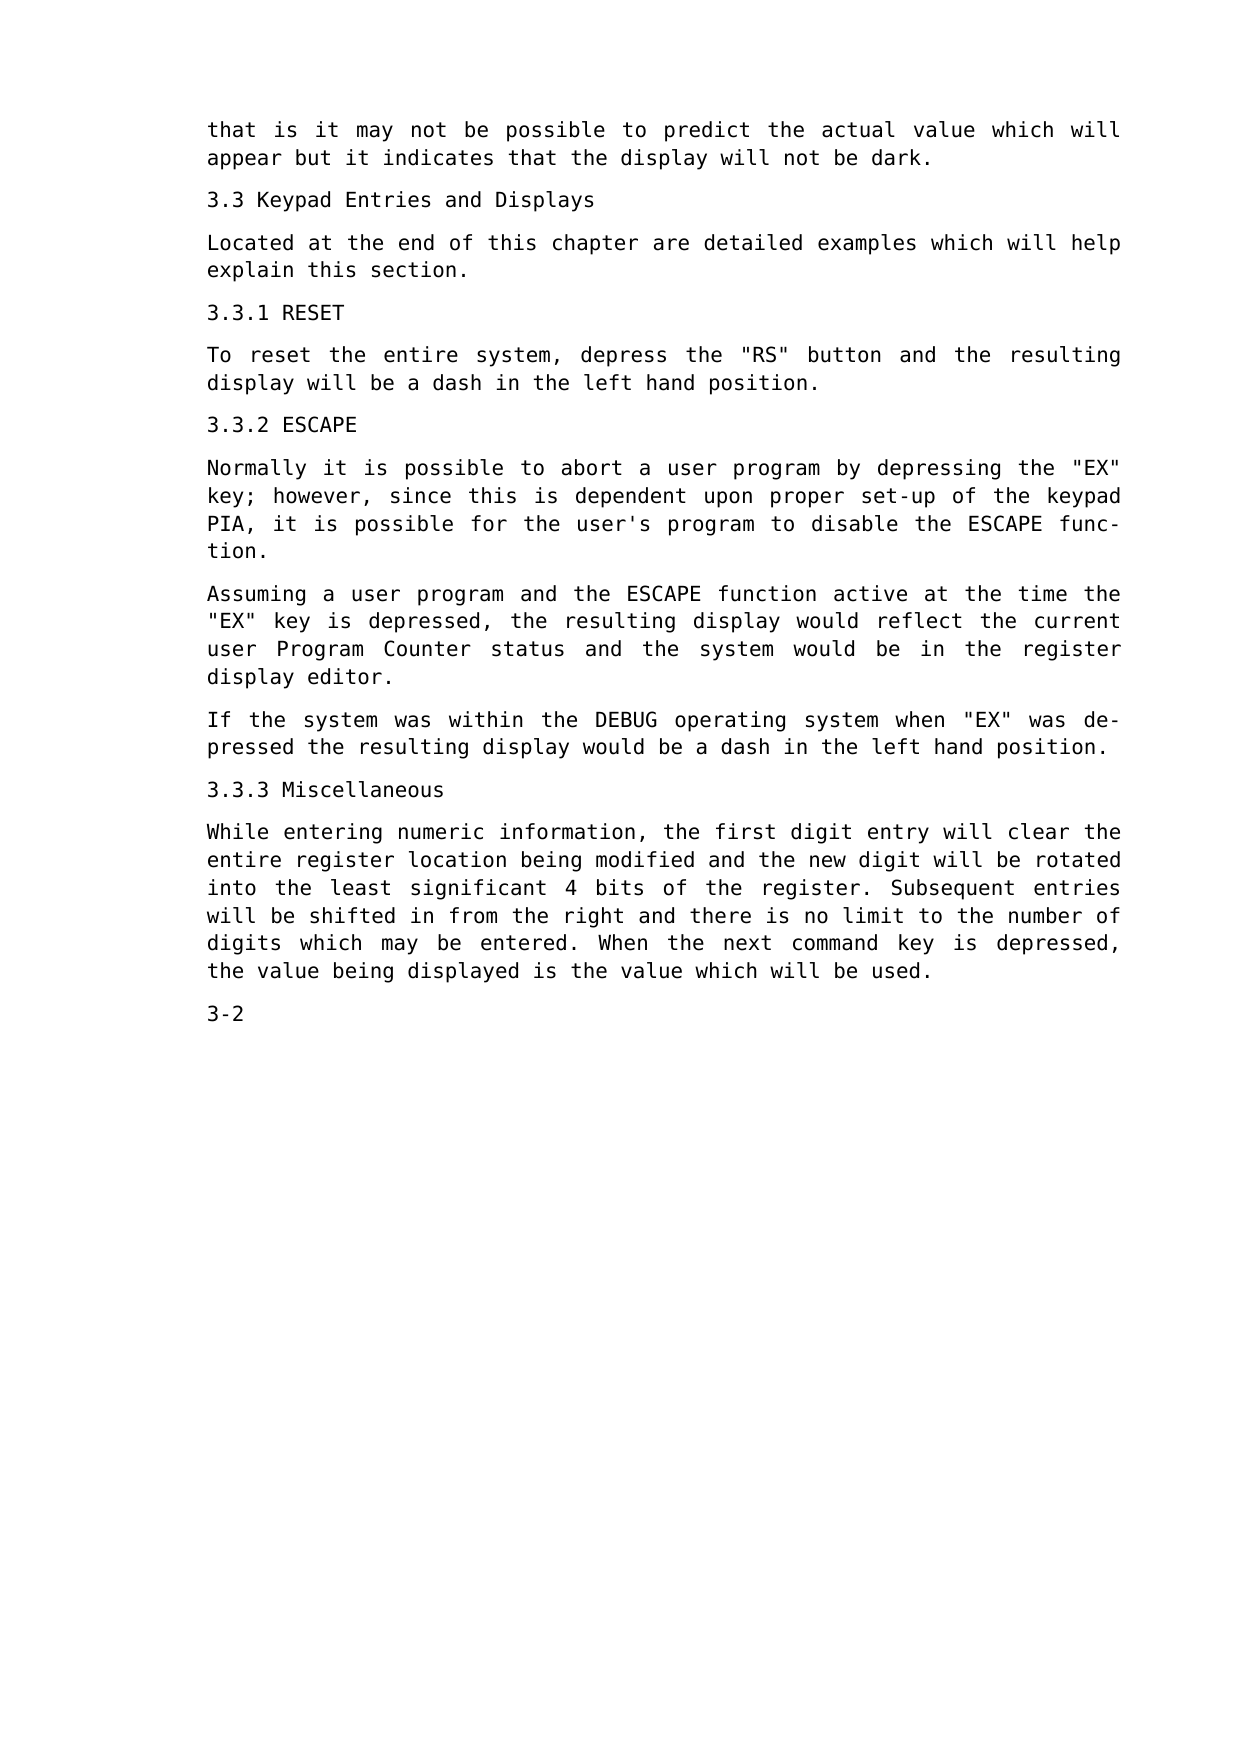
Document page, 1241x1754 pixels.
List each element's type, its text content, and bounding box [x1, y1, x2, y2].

text 3.3 Keypad Entries and Displays [207, 188, 1122, 213]
text 3.3.2 ESCAPE [207, 413, 1122, 438]
text Located at the end of this chapter are detailed examples which will help explain this section. [207, 231, 1122, 283]
text 3.3.3 Miscellaneous [207, 778, 1122, 802]
text 3.3.1 RESET [207, 301, 1122, 325]
text Normally it is possible to abort a user program by depressing the "EX" key; however, since this is dependent upon proper set-up of the keypad PIA, it is possible for the user's program to disable the ESCAPE func- tion. [207, 456, 1122, 564]
text that is it may not be possible to predict the actual value which will appear but it indicates that the display will not be dark. [207, 118, 1122, 170]
text To reset the entire system, depress the "RS" button and the resulting display will be a dash in the left hand position. [207, 343, 1122, 395]
text While entering numeric information, the first digit entry will clear the entire register location being modified and the new digit will be rotated into the least significant 4 bits of the register. Subsequent entries will be shifted in from the right and there is no limit to the number of digits which may be entered. When the next command key is depressed, the value being displayed is the value which will be used. [207, 820, 1122, 983]
text Assuming a user program and the ESCAPE function active at the time the "EX" key is depressed, the resulting display would reflect the current user Program Counter status and the system would be in the register display editor. [207, 582, 1122, 689]
text 3-2 [207, 1002, 1122, 1026]
text If the system was within the DEBUG operating system when "EX" was de- pressed the resulting display would be a dash in the left hand position. [207, 708, 1122, 760]
